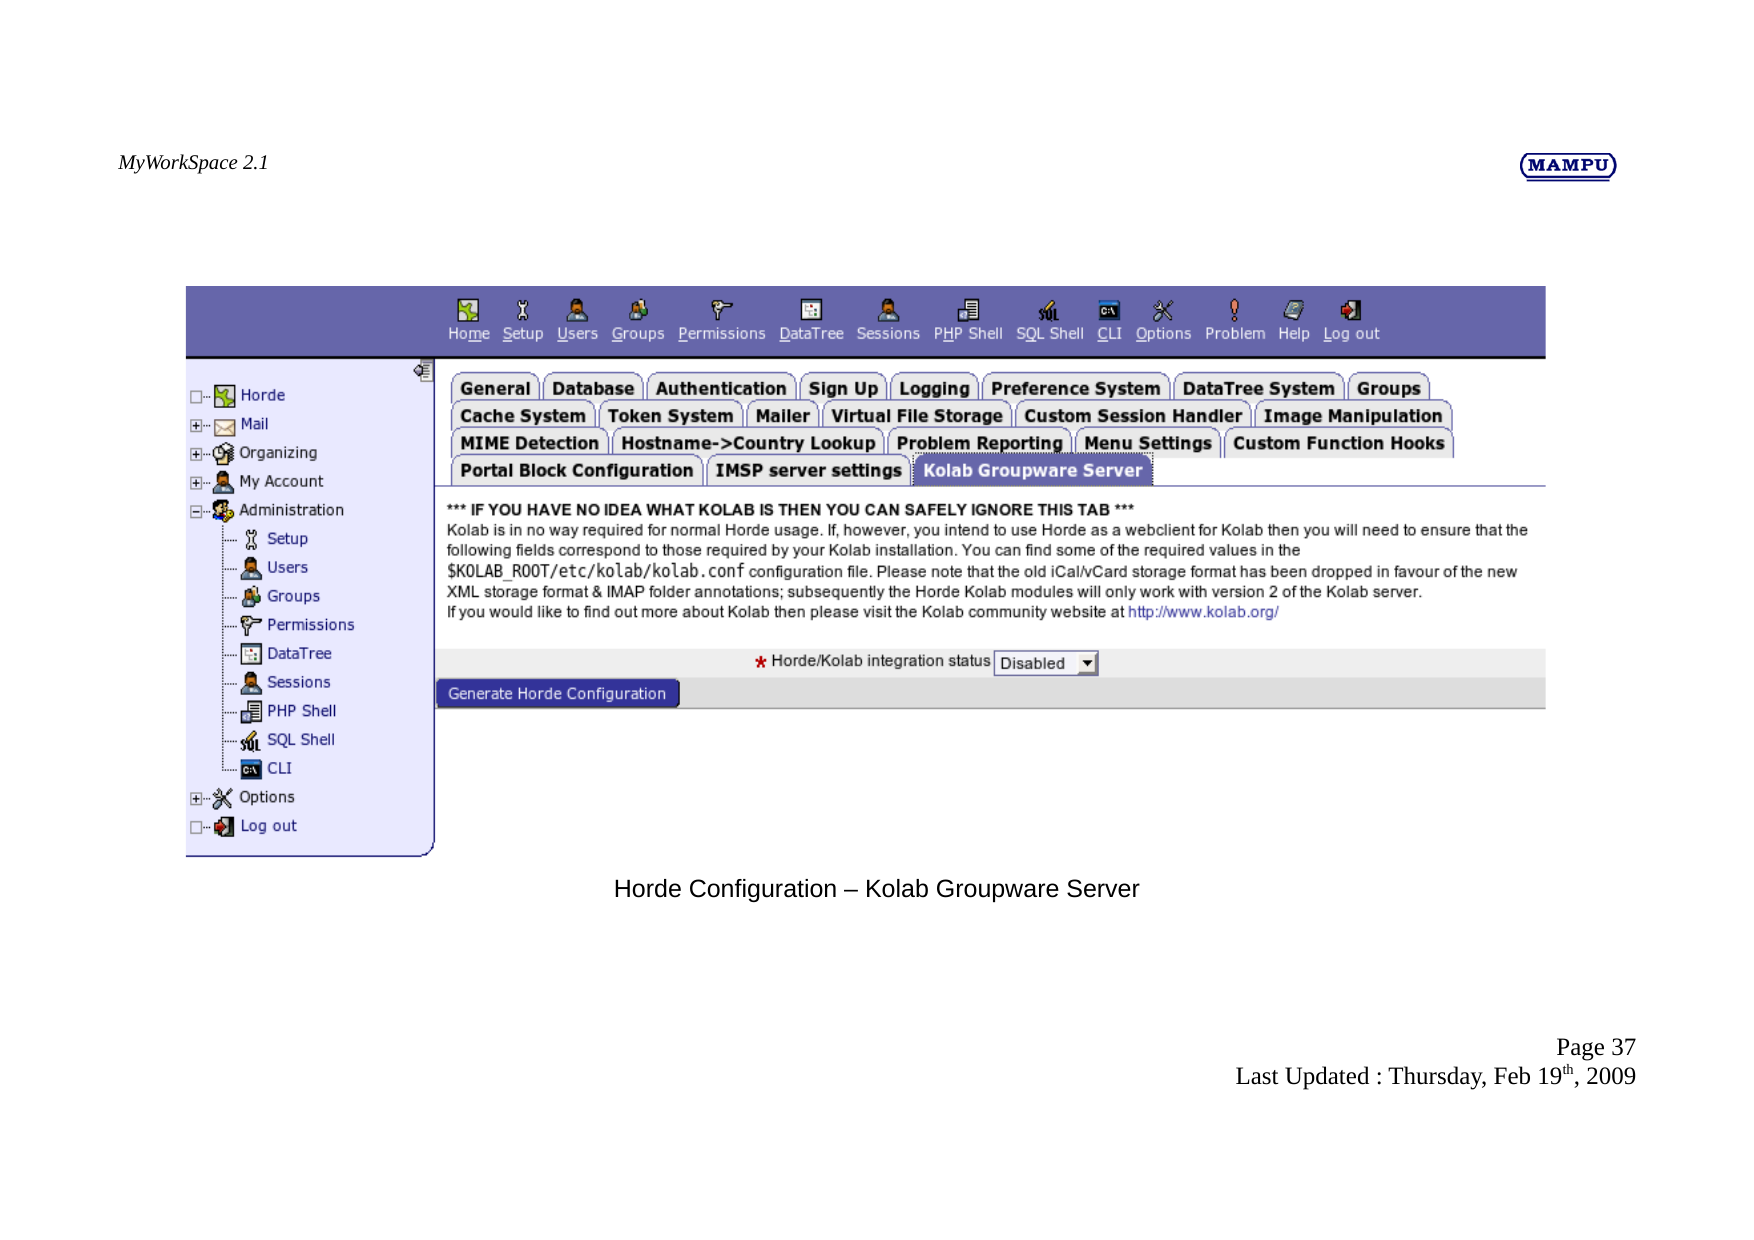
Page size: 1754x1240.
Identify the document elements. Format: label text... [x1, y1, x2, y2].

picture [1517, 150, 1622, 183]
picture [185, 286, 1546, 860]
text Horde Configuration – Kolab Groupware Server [118, 295, 1636, 903]
